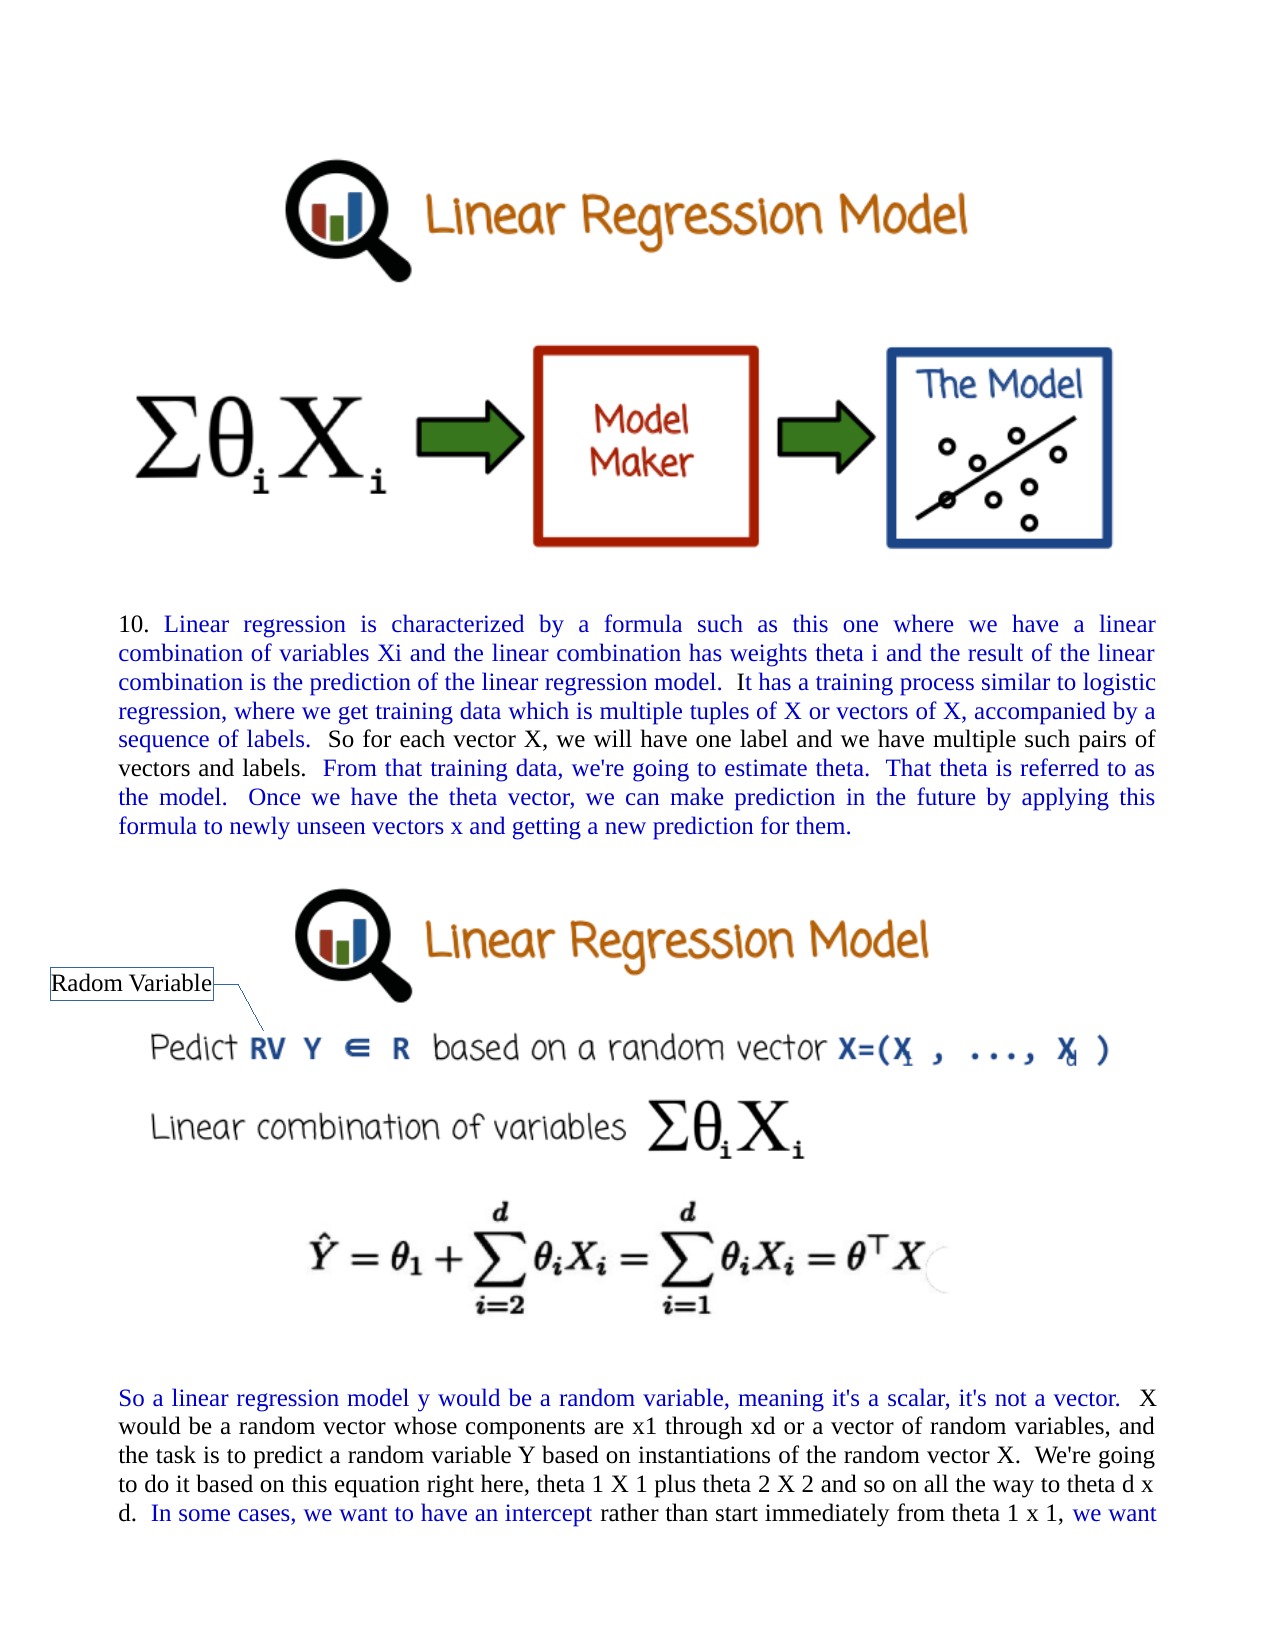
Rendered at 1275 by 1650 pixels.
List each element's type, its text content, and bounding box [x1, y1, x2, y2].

picture [118, 868, 1157, 1326]
text 10. Linear regression is characterized by a formula such as this one where we have a linear combination of variables Xi and the linear combination has weights theta i and the result of the linear combination is the prediction of the linear regression model. It has a training process similar to logistic regression, where we get training data which is multiple tuples of X or vectors of X, accompanied by a sequence of labels. So for each vector X, we will have one label and we have multiple such pairs of vectors and labels. From that training data, we're going to estimate theta. That theta is referred to as the model. Once we have the theta vector, we can make prediction in the future by applying this formula to newly unseen vectors x and getting a new prediction for them. [118, 609, 1157, 839]
text So a linear regression model y would be a random variable, meaning it's a scalar, it's not a vector. X would be a random vector whose components are x1 through xd or a vector of random variables, and the task is to predict a random variable Y based on instantiations of the random vector X. We're going to do it based on this equation right here, theta 1 X 1 plus theta 2 X 2 and so on all the way to theta d x d. In some cases, we want to have an intercept rather than start immediately from theta 1 x 1, we want [118, 1383, 1157, 1526]
picture [118, 968, 213, 1000]
picture [118, 146, 1157, 581]
